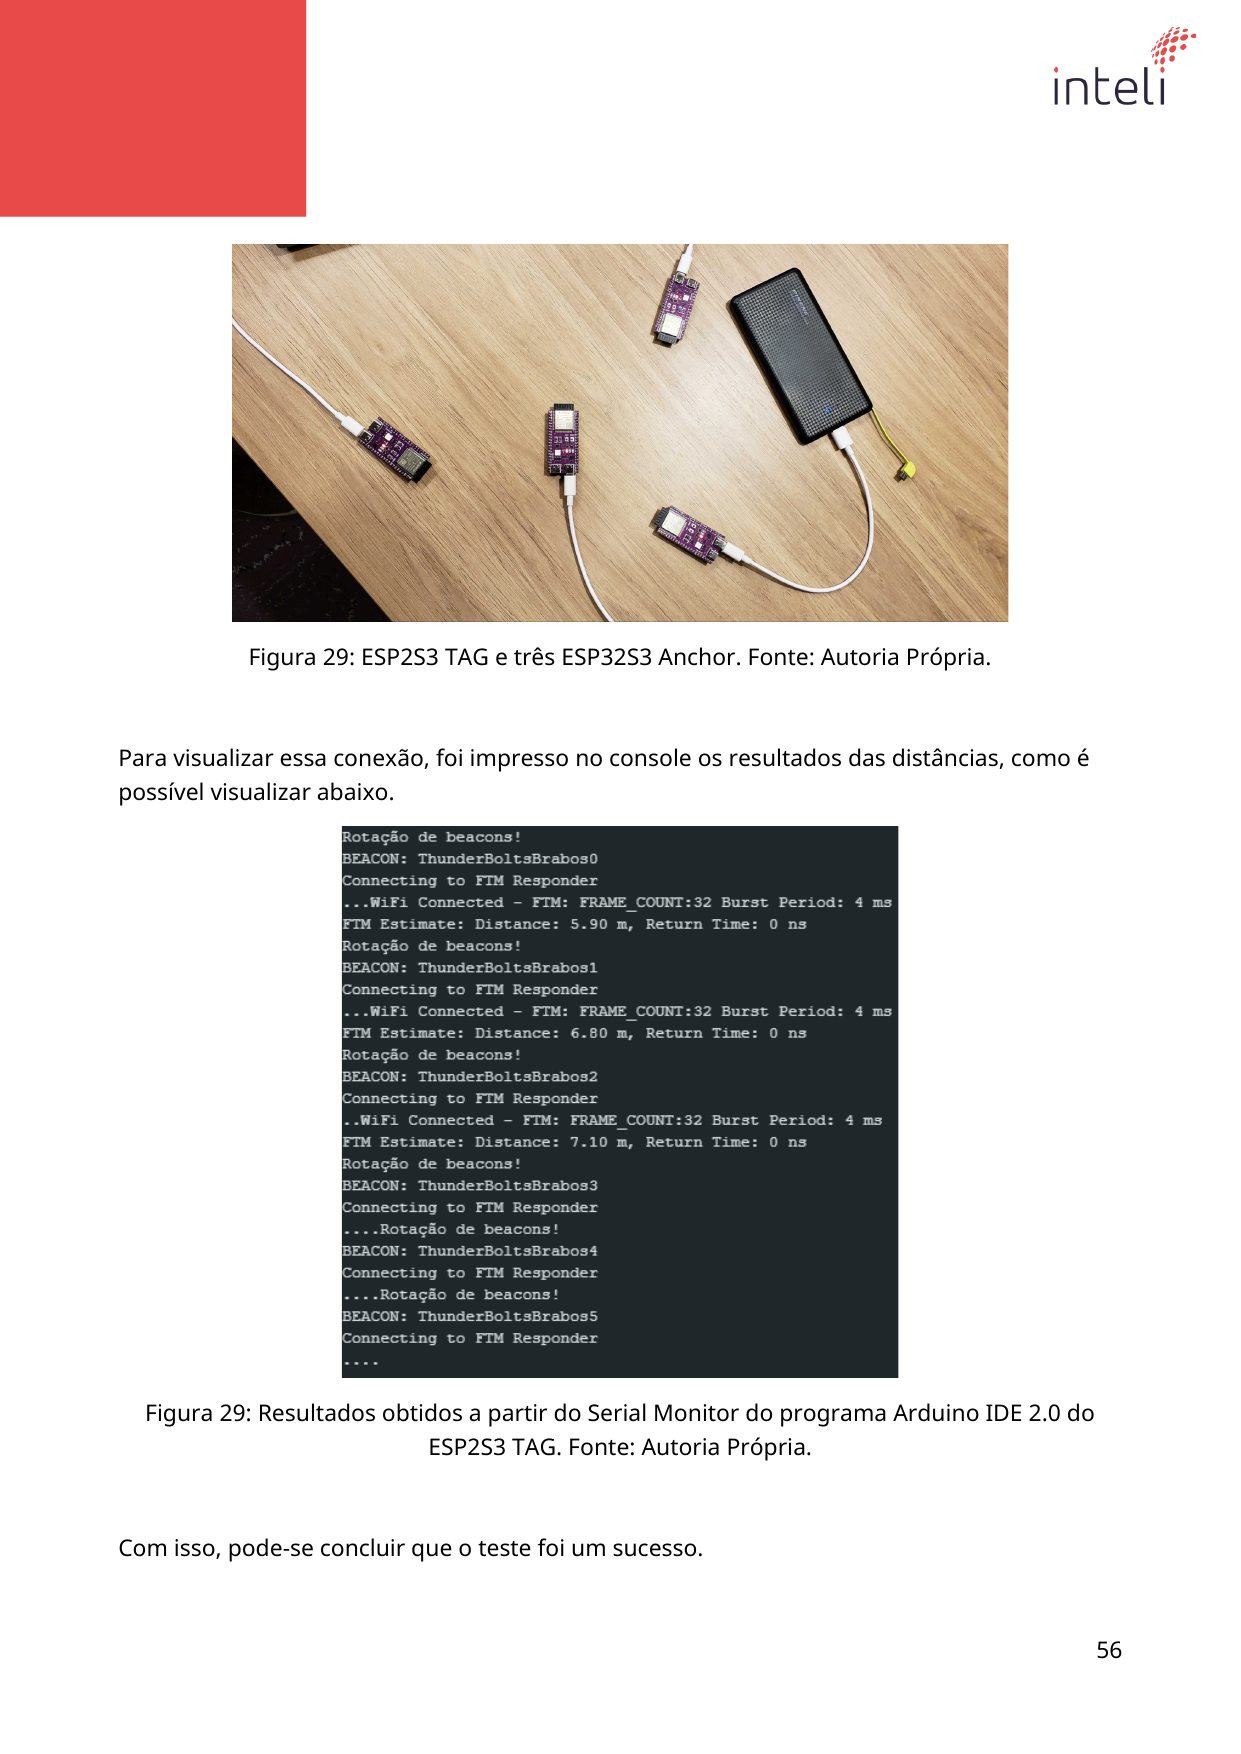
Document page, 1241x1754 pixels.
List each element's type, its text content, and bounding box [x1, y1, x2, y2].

picture [1054, 27, 1197, 105]
text Para visualizar essa conexão, foi impresso no console os resultados das distâncias, como é possível visualizar abaixo. [118, 742, 1122, 807]
text Figura 29: ESP2S3 TAG e três ESP32S3 Anchor. Fonte: Autoria Própria. [118, 641, 1122, 672]
text Com isso, pode-se concluir que o teste foi um sucesso. [118, 1532, 1122, 1563]
picture [0, 0, 307, 217]
text Figura 29: Resultados obtidos a partir do Serial Monitor do programa Arduino IDE 2.0 do ESP2S3 TAG. Fonte: Autoria Própria. [118, 1397, 1122, 1462]
picture [341, 826, 899, 1378]
picture [232, 244, 1009, 622]
